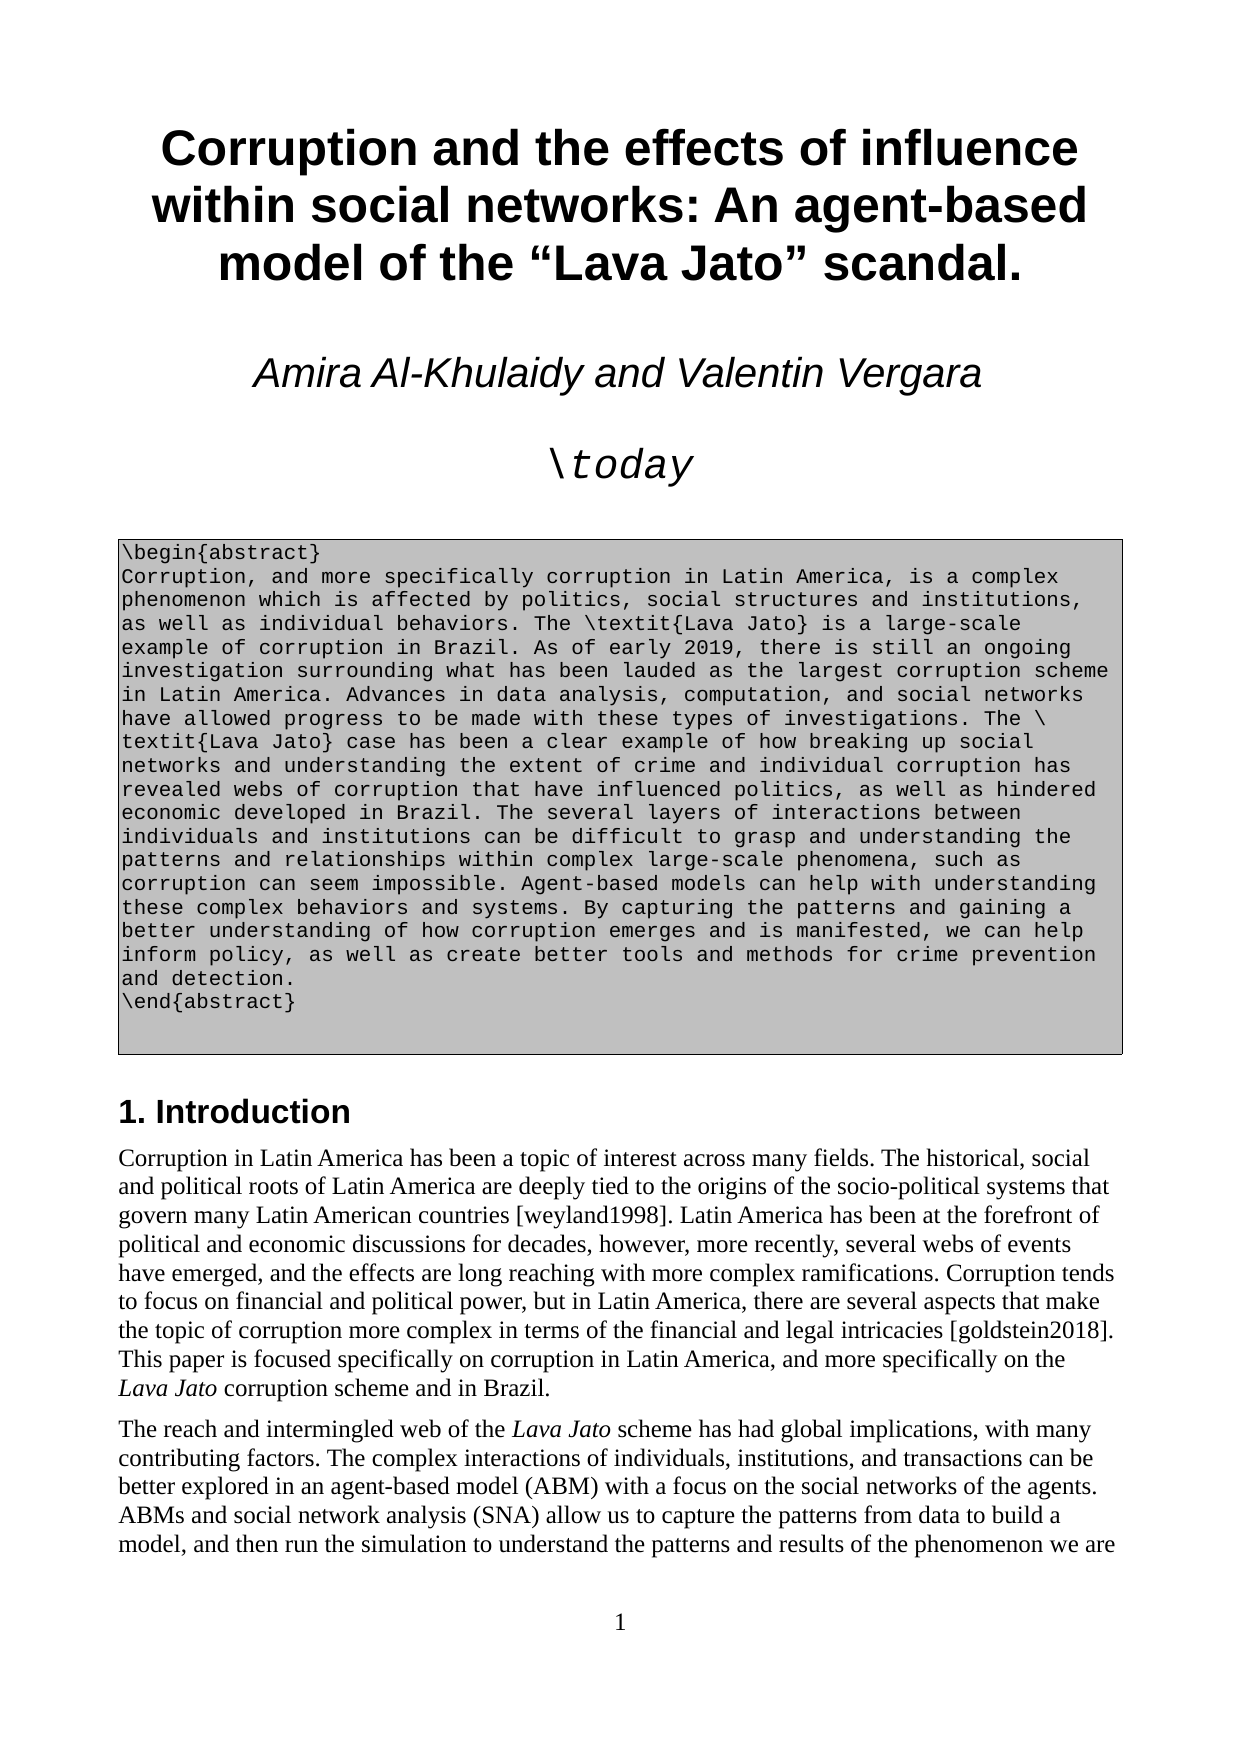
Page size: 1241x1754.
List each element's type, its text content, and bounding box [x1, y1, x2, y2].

text Corruption in Latin America has been a topic of interest across many fields. The historical, social and political roots of Latin America are deeply tied to the origins of the socio-political systems that govern many Latin American countries [weyland1998]. Latin America has been at the forefront of political and economic discussions for decades, however, more recently, several webs of events have emerged, and the effects are long reaching with more complex ramifications. Corruption tends to focus on financial and political power, but in Latin America, there are several aspects that make the topic of corruption more complex in terms of the financial and legal intricacies [goldstein2018]. This paper is focused specifically on corruption in Latin America, and more specifically on the Lava Jato corruption scheme and in Brazil. [118, 1143, 1122, 1401]
title Corruption and the effects of influence within social networks: An agent-based model of the “Lava Jato” scandal. [118, 118, 1122, 291]
text \begin{abstract} [119, 540, 1122, 563]
subtitle Introduction [118, 1091, 1122, 1130]
subtitle \today [118, 444, 1122, 491]
text The reach and intermingled web of the Lava Jato scheme has had global implications, with many contributing factors. The complex interactions of individuals, institutions, and transactions can be better explored in an agent-based model (ABM) with a focus on the social networks of the agents. ABMs and social network analysis (SNA) allow us to capture the patterns from data to build a model, and then run the simulation to understand the patterns and results of the phenomenon we are [118, 1414, 1122, 1558]
subtitle Amira Al-Khulaidy and Valentin Vergara [118, 348, 1122, 396]
text Corruption, and more specifically corruption in Latin America, is a complex phenomenon which is affected by politics, social structures and institutions, as well as individual behaviors. The \textit{Lava Jato} is a large-scale example of corruption in Brazil. As of early 2019, there is still an ongoing investigation surrounding what has been lauded as the largest corruption scheme in Latin America. Advances in data analysis, computation, and social networks have allowed progress to be made with these types of investigations. The \textit{Lava Jato} case has been a clear example of how breaking up social networks and understanding the extent of crime and individual corruption has revealed webs of corruption that have influenced politics, as well as hindered economic developed in Brazil. The several layers of interactions between individuals and institutions can be difficult to grasp and understanding the patterns and relationships within complex large-scale phenomena, such as corruption can seem impossible. Agent-based models can help with understanding these complex behaviors and systems. By capturing the patterns and gaining a better understanding of how corruption emerges and is manifested, we can help inform policy, as well as create better tools and methods for crime prevention and detection. [119, 563, 1122, 988]
text \end{abstract} [119, 988, 1122, 1015]
